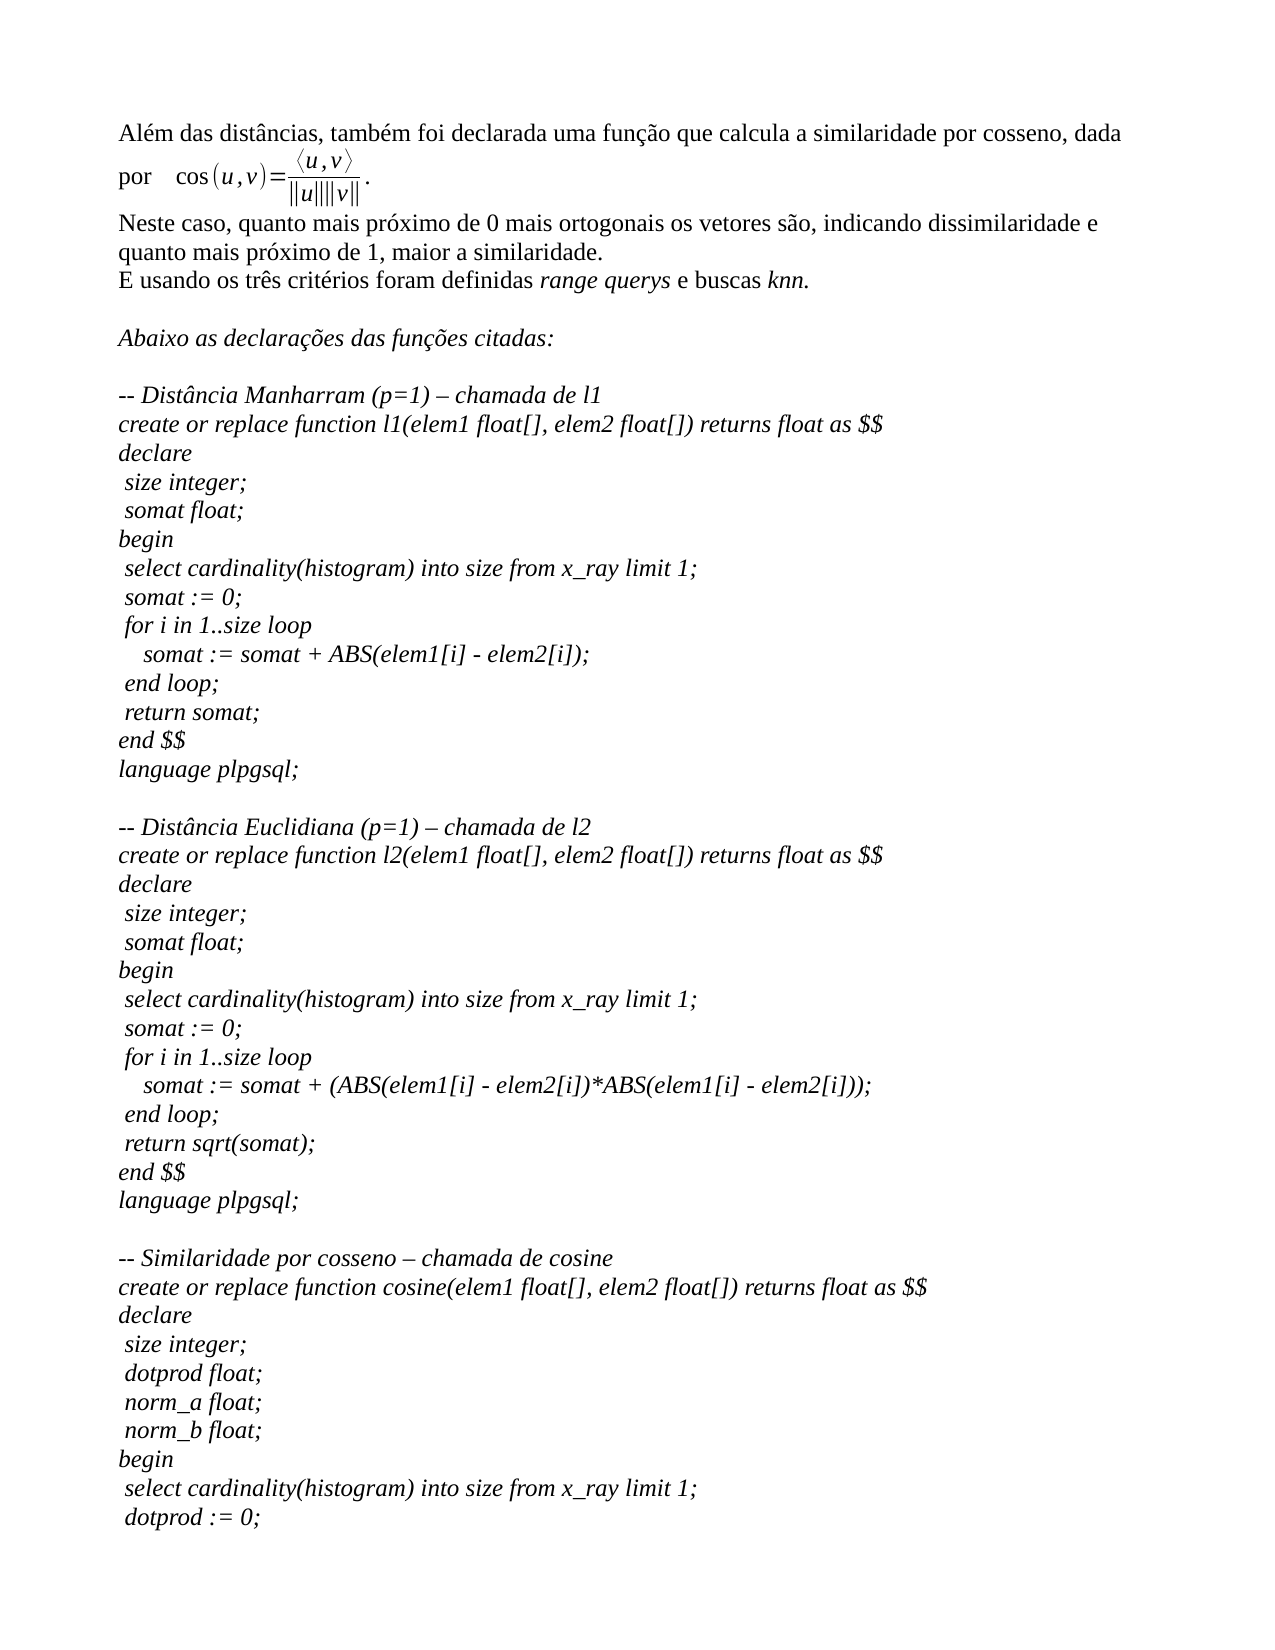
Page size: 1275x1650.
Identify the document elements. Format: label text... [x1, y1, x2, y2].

text somat float; [118, 496, 1157, 524]
text E usando os três critérios foram definidas range querys e buscas knn. [118, 266, 1157, 294]
text return sqrt(somat); [118, 1128, 1157, 1157]
text Neste caso, quanto mais próximo de 0 mais ortogonais os vetores são, indicando dissimilaridade e quanto mais próximo de 1, maior a similaridade. [118, 208, 1157, 266]
text dotprod float; [118, 1358, 1157, 1387]
text begin [118, 956, 1157, 984]
text size integer; [118, 1329, 1157, 1358]
text declare [118, 438, 1157, 467]
text -- Distância Manharram (p=1) – chamada de l1 [118, 381, 1157, 409]
text -- Distância Euclidiana (p=1) – chamada de l2 [118, 812, 1157, 841]
text return somat; [118, 697, 1157, 726]
text select cardinality(histogram) into size from x_ray limit 1; [118, 984, 1157, 1013]
text select cardinality(histogram) into size from x_ray limit 1; [118, 1473, 1157, 1502]
text end $$ [118, 1157, 1157, 1186]
text for i in 1..size loop [118, 611, 1157, 639]
text declare [118, 1301, 1157, 1329]
text declare [118, 869, 1157, 898]
text -- Similaridade por cosseno – chamada de cosine [118, 1243, 1157, 1272]
text create or replace function cosine(elem1 float[], elem2 float[]) returns float as $$ [118, 1272, 1157, 1301]
text language plpgsql; [118, 754, 1157, 783]
text somat := 0; [118, 1013, 1157, 1042]
text end loop; [118, 1099, 1157, 1128]
text end loop; [118, 668, 1157, 697]
text Além das distâncias, também foi declarada uma função que calcula a similaridade por cosseno, dada por [118, 118, 1157, 208]
text end $$ [118, 726, 1157, 754]
text norm_b float; [118, 1416, 1157, 1444]
text select cardinality(histogram) into size from x_ray limit 1; [118, 553, 1157, 582]
text begin [118, 1444, 1157, 1473]
text norm_a float; [118, 1387, 1157, 1416]
text dotprod := 0; [118, 1502, 1157, 1531]
text somat := 0; [118, 582, 1157, 611]
text somat float; [118, 927, 1157, 956]
text begin [118, 524, 1157, 553]
text language plpgsql; [118, 1186, 1157, 1214]
text for i in 1..size loop [118, 1042, 1157, 1071]
text create or replace function l1(elem1 float[], elem2 float[]) returns float as $$ [118, 409, 1157, 438]
text create or replace function l2(elem1 float[], elem2 float[]) returns float as $$ [118, 841, 1157, 869]
text size integer; [118, 898, 1157, 927]
text size integer; [118, 467, 1157, 496]
text Abaixo as declarações das funções citadas: [118, 323, 1157, 352]
text somat := somat + (ABS(elem1[i] - elem2[i])*ABS(elem1[i] - elem2[i])); [118, 1071, 1157, 1099]
text somat := somat + ABS(elem1[i] - elem2[i]); [118, 639, 1157, 668]
